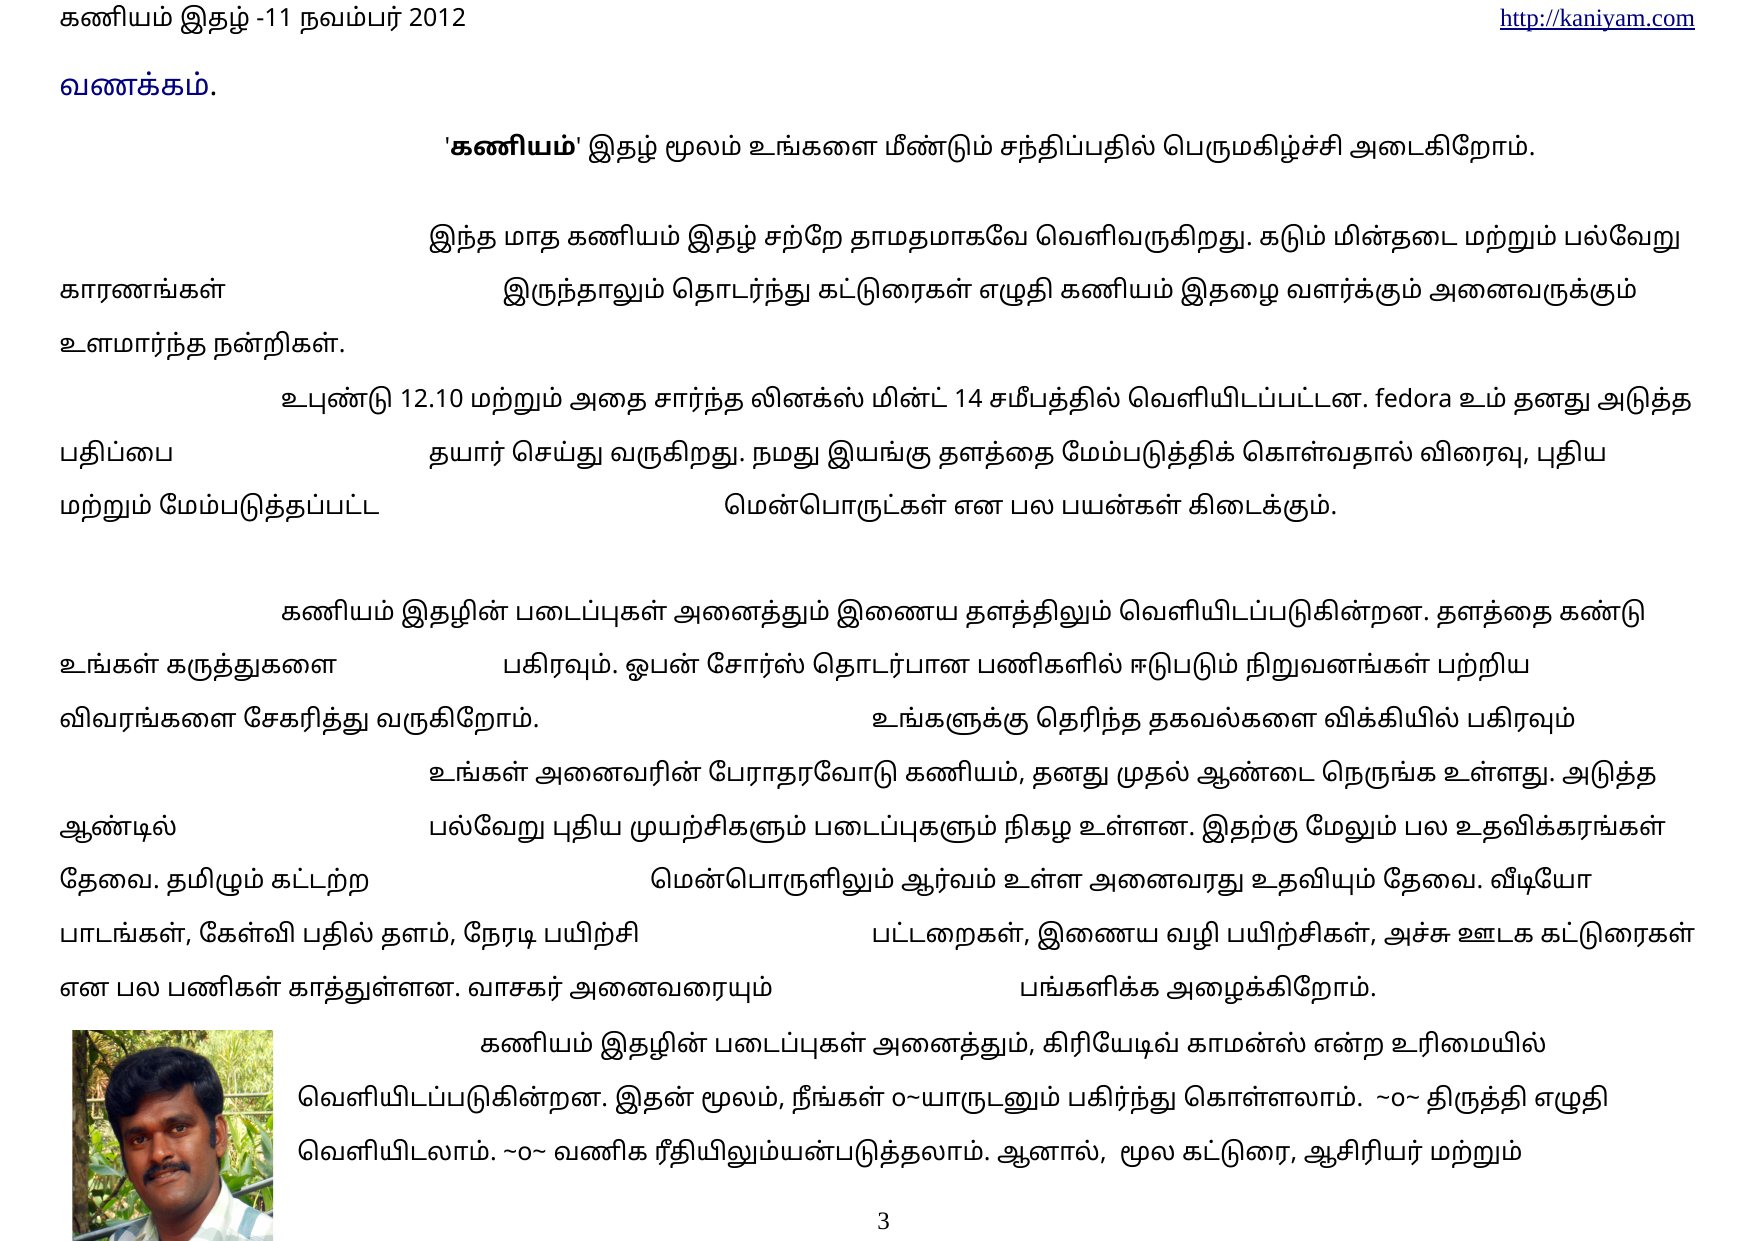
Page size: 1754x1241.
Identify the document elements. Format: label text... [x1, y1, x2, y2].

picture [72, 1030, 274, 1241]
text வணக்கம். [59, 64, 1695, 107]
text 'கணியம்' இதழ் மூலம் உங்களை மீண்டும் சந்திப்பதில் பெருமகிழ்ச்சி அடைகிறோம். [59, 129, 1695, 166]
text கணியம் இதழின் படைப்புகள் அனைத்தும், கிரியேடிவ் காமன்ஸ் என்ற உரிமையில் வெளியிடப்படுகின்றன. இதன் மூலம், நீங்கள் o~யாருடனும் பகிர்ந்து கொள்ளலாம். ~o~ திருத்தி எழுதி வெளியிடலாம். ~o~ வணிக ரீதியிலும்யன்படுத்தலாம். ஆனால், மூல கட்டுரை, ஆசிரியர் மற்றும் [297, 1026, 1695, 1170]
text கணியம் இதழின் படைப்புகள் அனைத்தும் இணைய தளத்திலும் வெளியிடப்படுகின்றன. தளத்தை கண்டு உங்கள் கருத்துகளை பகிரவும். ஓபன் சோர்ஸ் தொடர்பான பணிகளில் ஈடுபடும் நிறுவனங்கள் பற்றிய விவரங்களை சேகரித்து வருகிறோம். உங்களுக்கு தெரிந்த தகவல்களை விக்கியில் பகிரவும் உங்கள் அனைவரின் பேராதரவோடு கணியம், தனது முதல் ஆண்டை நெருங்க உள்ளது. அடுத்த ஆண்டில் பல்வேறு புதிய முயற்சிகளும் படைப்புகளும் நிகழ உள்ளன. இதற்கு மேலும் பல உதவிக்கரங்கள் தேவை. தமிழும் கட்டற்ற மென்பொருளிலும் ஆர்வம் உள்ள அனைவரது உதவியும் தேவை. வீடியோ பாடங்கள், கேள்வி பதில் தளம், நேரடி பயிற்சி பட்டறைகள், இணைய வழி பயிற்சிகள், அச்சு ஊடக கட்டுரைகள் என பல பணிகள் காத்துள்ளன. வாசகர் அனைவரையும் பங்களிக்க அழைக்கிறோம். [59, 594, 1695, 1007]
text உபுண்டு 12.10 மற்றும் அதை சார்ந்த லினக்ஸ் மின்ட் 14 சமீபத்தில் வெளியிடப்பட்டன. fedora உம் தனது அடுத்த பதிப்பை தயார் செய்து வருகிறது. நமது இயங்கு தளத்தை மேம்படுத்திக் கொள்வதால் விரைவு, புதிய மற்றும் மேம்படுத்தப்பட்ட மென்பொருட்கள் என பல பயன்கள் கிடைக்கும். [59, 381, 1695, 524]
text இந்த மாத கணியம் இதழ் சற்றே தாமதமாகவே வெளிவருகிறது. கடும் மின்தடை மற்றும் பல்வேறு காரணங்கள் இருந்தாலும் தொடர்ந்து கட்டுரைகள் எழுதி கணியம் இதழை வளர்க்கும் அனைவருக்கும் உளமார்ந்த நன்றிகள். [59, 218, 1695, 362]
